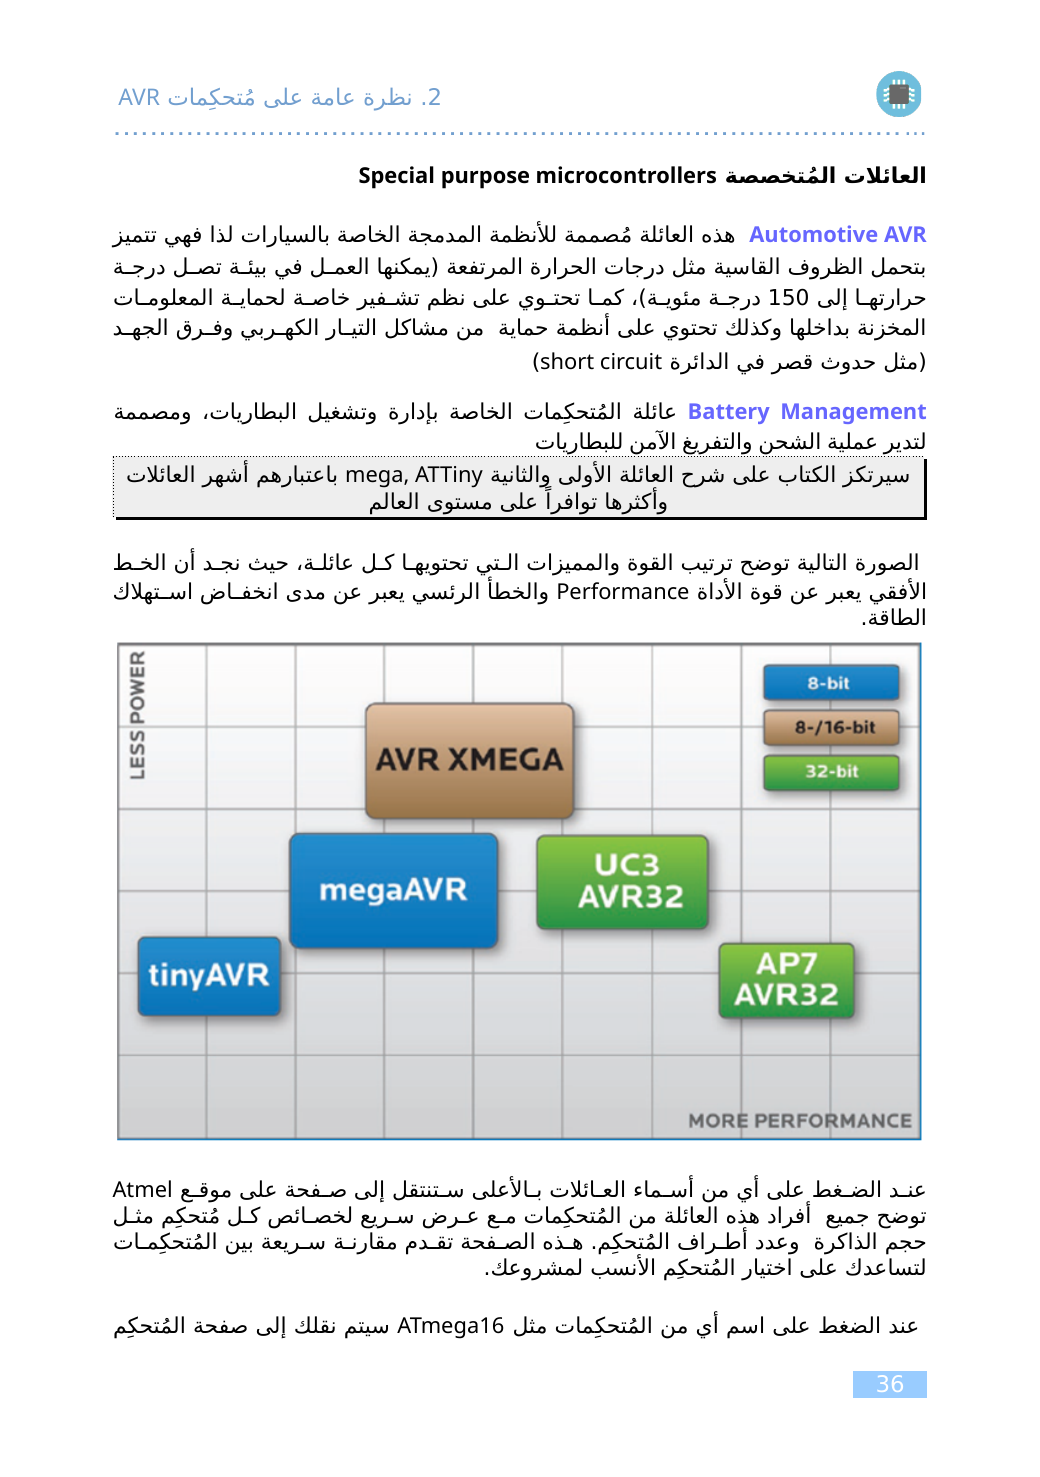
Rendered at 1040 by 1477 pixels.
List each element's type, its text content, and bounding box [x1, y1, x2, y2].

text عند الضغط على أي من أسماء العائلات باﻷعلى ستنتقل إلى صفحة على موقع Atmel توضح جميع أفراد هذه العائلة من المُتحكِمات مع عرض سريع لخصائص كل مُتحكِم مثل حجم الذاكرة وعدد أطراف المُتحكِم. هذه الصفحة تقدم مقارنة سريعة بين المُتحكِمات لتساعدك على اختيار المُتحكِم اﻷنسب لمشروعك. [112, 1174, 927, 1280]
picture [876, 71, 922, 117]
text Battery Management عائلة المُتحكِمات الخاصة بإدارة وتشغيل البطاريات، ومصممة لتدير عملية الشحن والتفريغ اﻵمن للبطاريات [112, 396, 927, 456]
text الصورة التالية توضح ترتيب القوة والمميزات التي تحتويها كل عائلة، حيث نجد أن الخط اﻷفقي يعبر عن قوة اﻷداة Performance والخطأ الرئسي يعبر عن مدى انخفاض استهلاك الطاقة. [112, 550, 927, 631]
text Automotive AVR هذه العائلة مُصممة للأنظمة المدمجة الخاصة بالسيارات لذا فهي تتميز بتحمل الظروف القاسية مثل درجات الحرارة المرتفعة (يمكنها العمل في بيئة تصل درجة حرارتها إلى 150 درجة مئوية)، كما تحتوي على نظم تشفير خاصة لحماية المعلومات المخزنة بداخلها وكذلك تحتوي على أنظمة حماية من مشاكل التيار الكهربي وفرق الجهد (مثل حدوث قصر في الدائرة short circuit) [112, 219, 927, 376]
text العائلات المُتخصصة Special purpose microcontrollers [112, 160, 927, 189]
picture [116, 631, 924, 1144]
text سيرتكز الكتاب على شرح العائلة اﻷولى والثانية mega, ATTiny باعتبارهم أشهر العائلات وأكثرها توافراً على مستوى العالم [112, 456, 924, 517]
text عند الضغط على اسم أي من المُتحكِمات مثل ATmega16 سيتم نقلك إلى صفحة المُتحكِم والتي تحتوي على جميع البيانات المتعلقة بهذا المُتحكِم بما في ذلك أهم ملف وهو "دليل البيانات Datasheet" والذي يتوفر منه نسختين، summery "مختصر سريع" أو الدليل الكامل complete. [112, 1310, 927, 1340]
